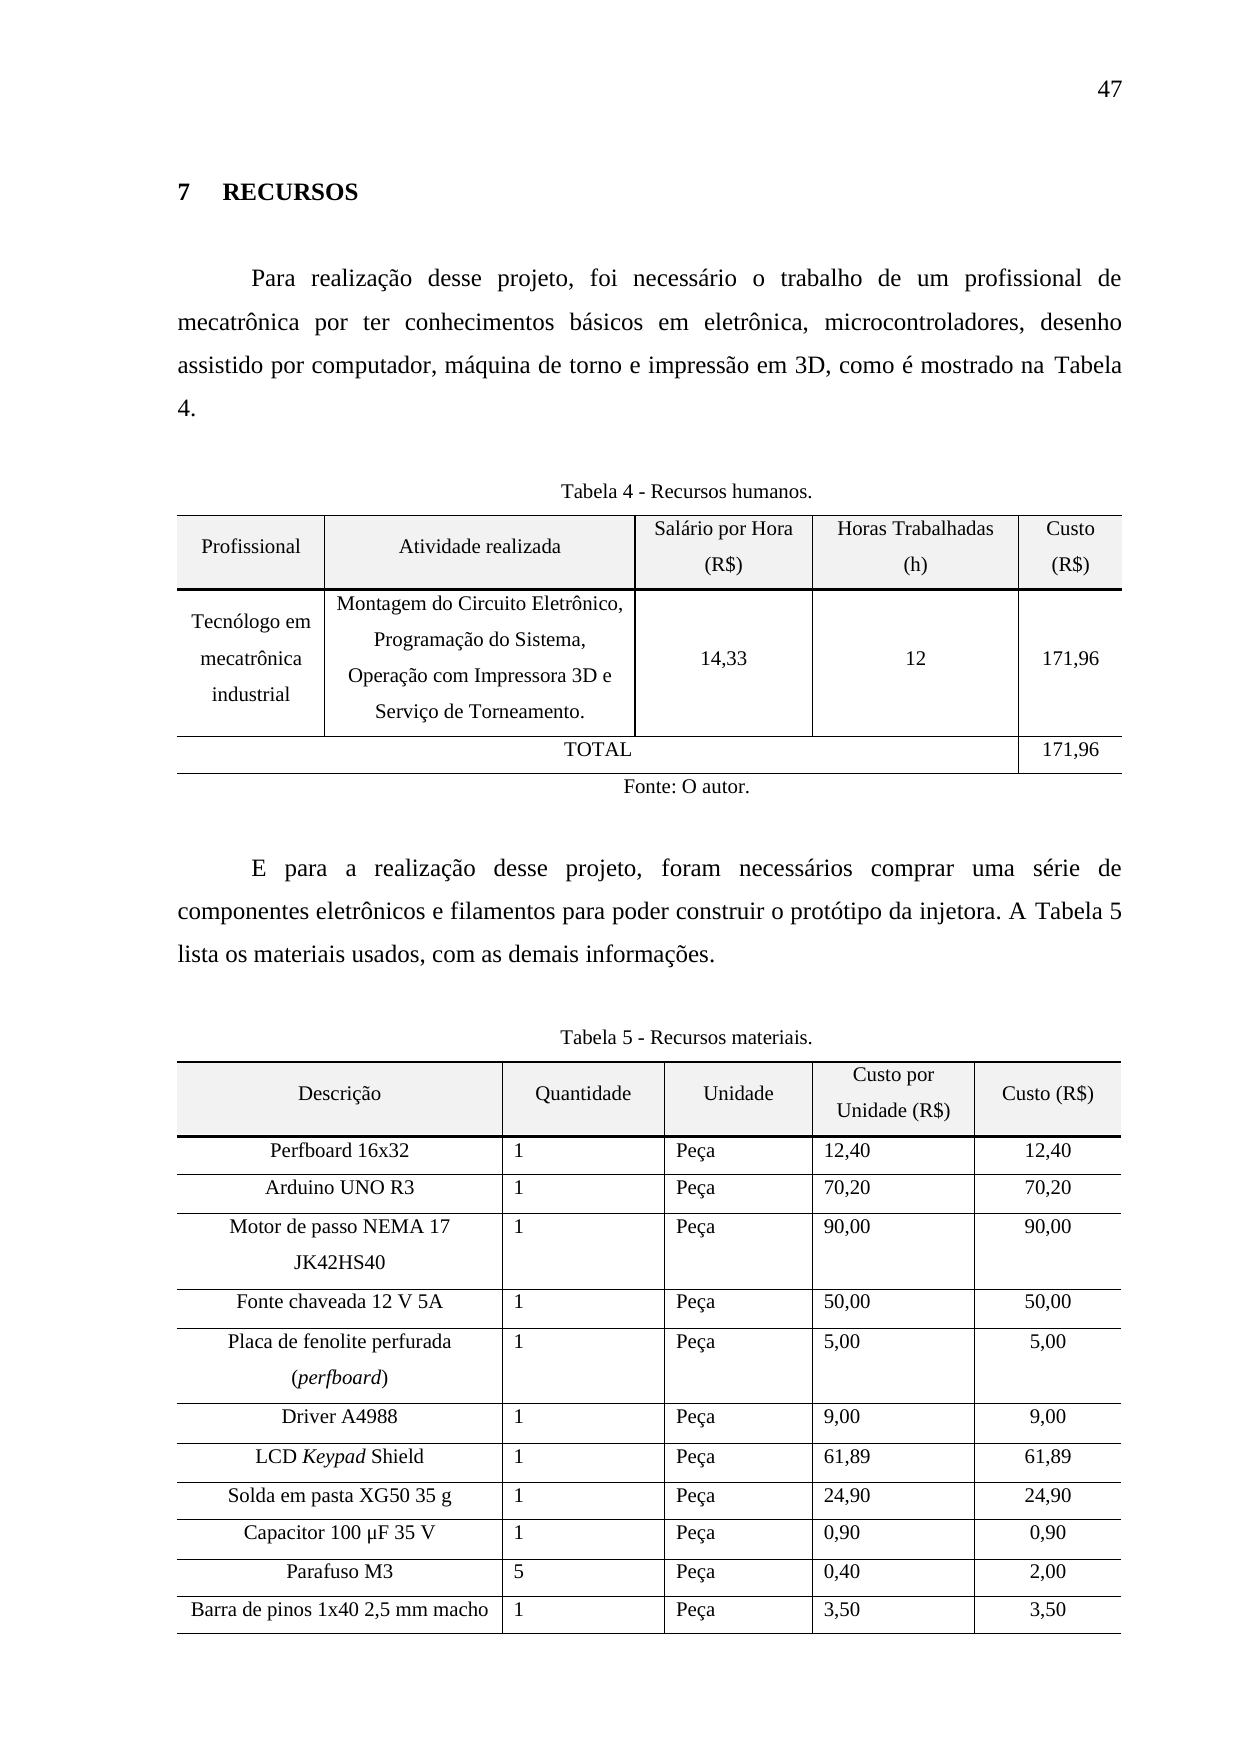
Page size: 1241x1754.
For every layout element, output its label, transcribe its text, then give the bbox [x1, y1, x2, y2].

table_cell 5,00 [813, 1329, 974, 1403]
table_cell 12,40 [975, 1138, 1121, 1174]
table_cell Capacitor 100 μF 35 V [177, 1520, 502, 1558]
table_cell 1 [503, 1329, 664, 1403]
table_cell 9,00 [975, 1404, 1121, 1443]
table_cell Fonte chaveada 12 V 5A [177, 1290, 502, 1328]
table_cell Motor de passo NEMA 17 JK42HS40 [177, 1214, 502, 1288]
table_cell 14,33 [636, 591, 812, 736]
table_cell Placa de fenolite perfurada (perfboard) [177, 1329, 502, 1403]
table_cell 3,50 [975, 1597, 1121, 1633]
table_cell 171,96 [1019, 737, 1122, 773]
table_cell Peça [665, 1404, 812, 1443]
table_cell Arduino UNO R3 [177, 1175, 502, 1213]
table_cell Parafuso M3 [177, 1560, 502, 1596]
table_cell Peça [665, 1483, 812, 1519]
table_header Horas Trabalhadas (h) [813, 516, 1018, 588]
table_cell 12,40 [813, 1138, 974, 1174]
table_cell Perfboard 16x32 [177, 1138, 502, 1174]
table_cell Peça [665, 1214, 812, 1288]
text Tabela 4 - Recursos humanos. [177, 479, 1122, 503]
table_cell Peça [665, 1175, 812, 1213]
table_header Unidade [665, 1063, 812, 1134]
table_cell 5,00 [975, 1329, 1121, 1403]
table_cell 0,90 [975, 1520, 1121, 1558]
table_header Atividade realizada [325, 516, 634, 588]
table_cell 5 [503, 1560, 664, 1596]
table_cell Peça [665, 1444, 812, 1482]
table_cell 1 [503, 1483, 664, 1519]
table_cell Solda em pasta XG50 35 g [177, 1483, 502, 1519]
table_cell 3,50 [813, 1597, 974, 1633]
table_cell Peça [665, 1560, 812, 1596]
table_cell 90,00 [975, 1214, 1121, 1288]
table_cell Peça [665, 1597, 812, 1633]
table_cell Montagem do Circuito Eletrônico, Programação do Sistema, Operação com Impressora 3D e Serviço de Torneamento. [325, 591, 634, 736]
table_cell 24,90 [813, 1483, 974, 1519]
table_cell 9,00 [813, 1404, 974, 1443]
table_cell Driver A4988 [177, 1404, 502, 1443]
table_cell 70,20 [975, 1175, 1121, 1213]
table_header Profissional [177, 516, 324, 588]
table_cell 61,89 [975, 1444, 1121, 1482]
table_header Salário por Hora (R$) [636, 516, 812, 588]
table_cell 90,00 [813, 1214, 974, 1288]
text Para realização desse projeto, foi necessário o trabalho de um profissional de mecatrônica por ter conhecimentos básicos em eletrônica, microcontroladores, desenho assistido por computador, máquina de torno e impressão em 3D, como é mostrado na Tabela 4. [177, 263, 1122, 422]
table_cell LCD Keypad Shield [177, 1444, 502, 1482]
table_cell 24,90 [975, 1483, 1121, 1519]
table_cell Peça [665, 1329, 812, 1403]
table_cell 1 [503, 1520, 664, 1558]
table_cell 50,00 [975, 1290, 1121, 1328]
table_cell Peça [665, 1138, 812, 1174]
table_cell 1 [503, 1138, 664, 1174]
table_cell Tecnólogo em mecatrônica industrial [177, 591, 324, 736]
text E para a realização desse projeto, foram necessários comprar uma série de componentes eletrônicos e filamentos para poder construir o protótipo da injetora. A Tabela 5 lista os materiais usados, com as demais informações. [177, 853, 1122, 968]
table_cell 1 [503, 1175, 664, 1213]
table_cell 0,40 [813, 1560, 974, 1596]
table_header Custo (R$) [975, 1063, 1121, 1134]
table_header Custo (R$) [1019, 516, 1122, 588]
table_cell 1 [503, 1214, 664, 1288]
table_header Custo por Unidade (R$) [813, 1063, 974, 1134]
text Tabela 5 - Recursos materiais. [177, 1025, 1122, 1049]
table_cell 50,00 [813, 1290, 974, 1328]
table_cell Peça [665, 1520, 812, 1558]
table_cell 0,90 [813, 1520, 974, 1558]
table_header Quantidade [503, 1063, 664, 1134]
table_cell 2,00 [975, 1560, 1121, 1596]
table_cell 61,89 [813, 1444, 974, 1482]
table_cell TOTAL [177, 737, 1018, 773]
table_cell Peça [665, 1290, 812, 1328]
subtitle RECURSOS [177, 177, 1122, 206]
text Fonte: O autor. [177, 774, 1122, 798]
table_header Descrição [177, 1063, 502, 1134]
table_cell 1 [503, 1290, 664, 1328]
table_cell 70,20 [813, 1175, 974, 1213]
table_cell Barra de pinos 1x40 2,5 mm macho [177, 1597, 502, 1633]
table_cell 1 [503, 1597, 664, 1633]
table_cell 1 [503, 1444, 664, 1482]
table_cell 1 [503, 1404, 664, 1443]
table_cell 12 [813, 591, 1018, 736]
table_cell 171,96 [1019, 591, 1122, 736]
